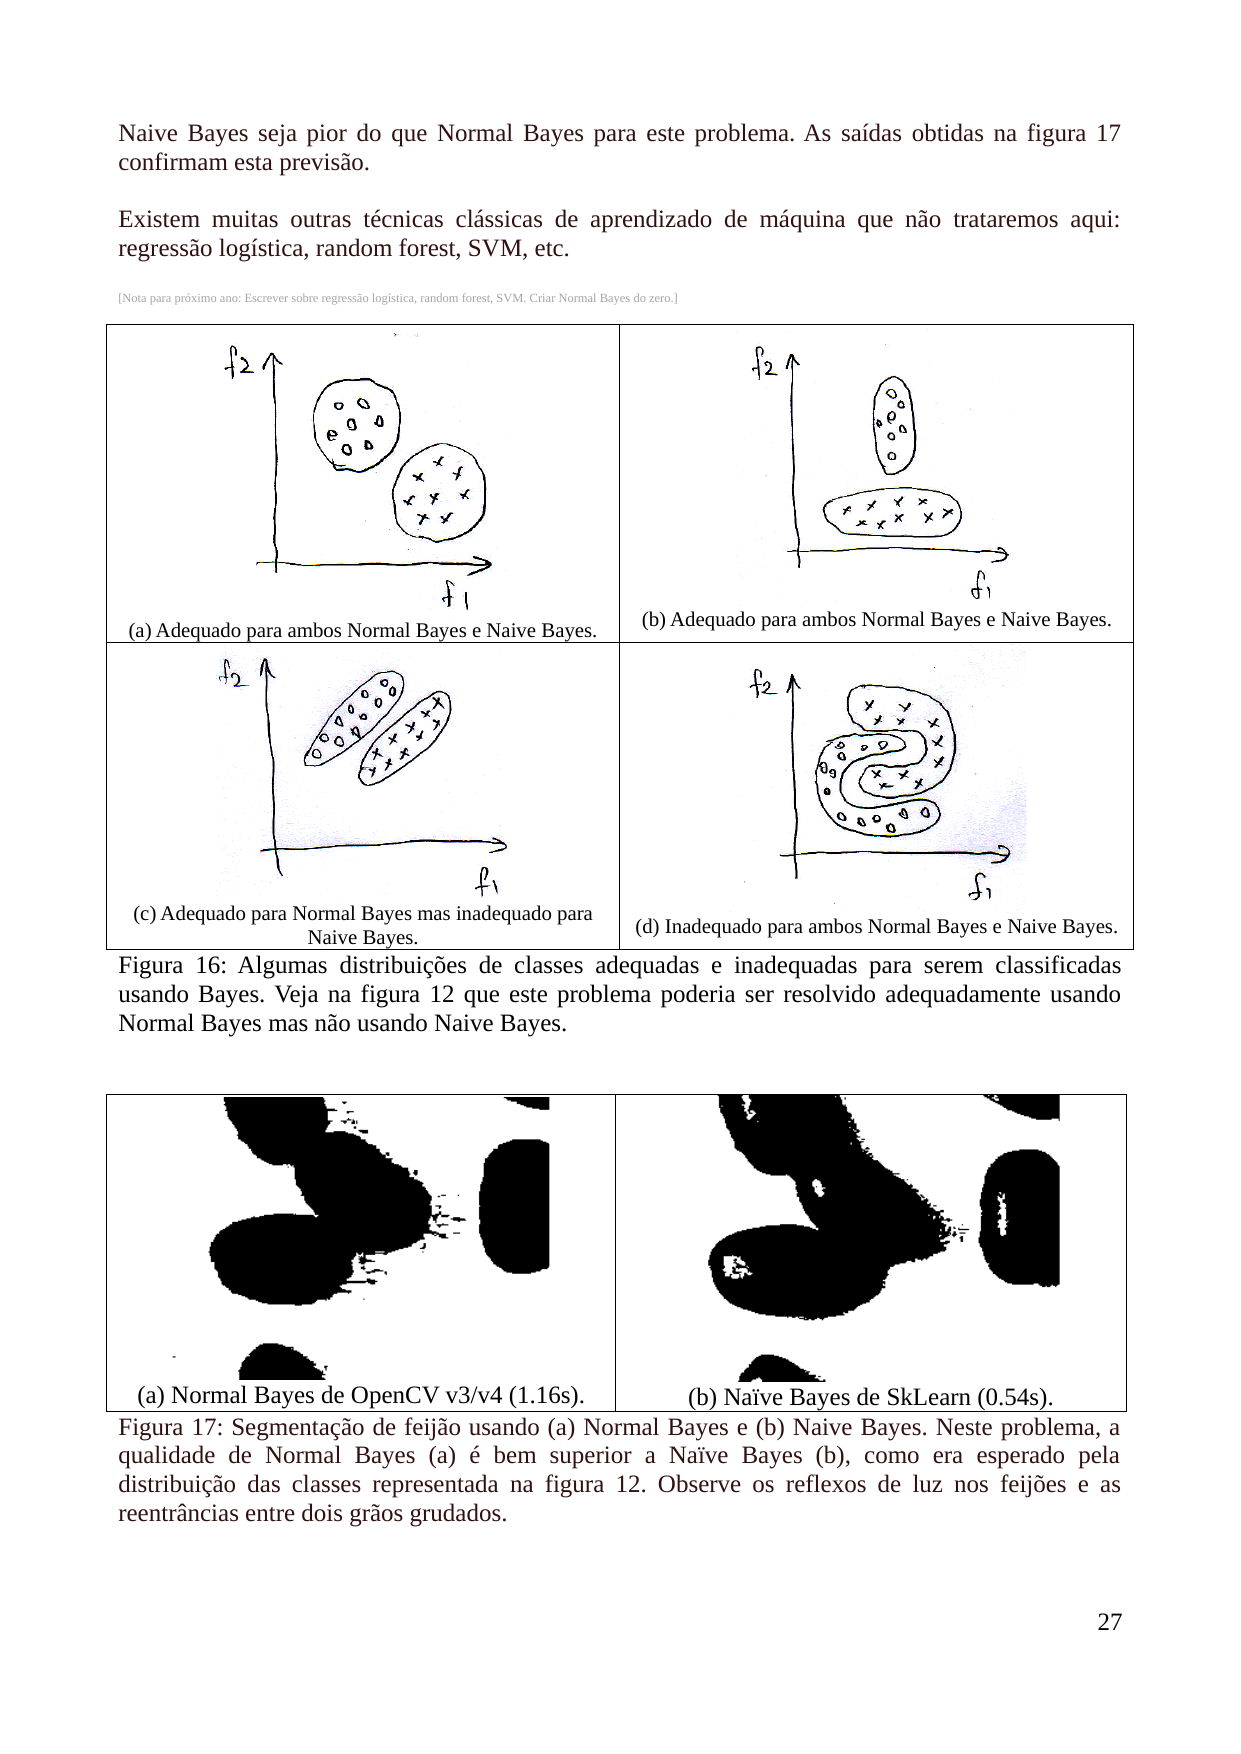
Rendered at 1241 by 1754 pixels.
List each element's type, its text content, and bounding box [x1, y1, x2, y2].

table_header (a) Adequado para ambos Normal Bayes e Naive Bayes. [107, 325, 619, 642]
table_header (b) Adequado para ambos Normal Bayes e Naive Bayes. [620, 325, 1133, 642]
table_cell (c) Adequado para Normal Bayes mas inadequado para Naive Bayes. [107, 643, 619, 949]
text Existem muitas outras técnicas clássicas de aprendizado de máquina que não trataremos aqui: regressão logística, random forest, SVM, etc. [118, 204, 1122, 262]
picture [682, 1095, 1060, 1382]
text Figura 16: Algumas distribuições de classes adequadas e inadequadas para serem classificadas usando Bayes. Veja na figura 12 que este problema poderia ser resolvido adequadamente usando Normal Bayes mas não usando Naive Bayes. [118, 950, 1122, 1037]
table_header (a) Normal Bayes de OpenCV v3/v4 (1.16s). [107, 1095, 615, 1411]
text Figura 17: Segmentação de feijão usando (a) Normal Bayes e (b) Naive Bayes. Neste problema, a qualidade de Normal Bayes (a) é bem superior a Naïve Bayes (b), como era esperado pela distribuição das classes representada na figura 12. Observe os reflexos de luz nos feijões e as reentrâncias entre dois grãos grudados. [118, 1412, 1122, 1527]
text Naive Bayes seja pior do que Normal Bayes para este problema. As saídas obtidas na figura 17 confirmam esta previsão. [118, 118, 1122, 176]
table_header (b) Naïve Bayes de SkLearn (0.54s). [616, 1095, 1126, 1411]
table_cell (d) Inadequado para ambos Normal Bayes e Naive Bayes. [620, 643, 1133, 949]
text [Nota para próximo ano: Escrever sobre regressão logística, random forest, SVM. Criar Normal Bayes do zero.] [118, 291, 1122, 305]
